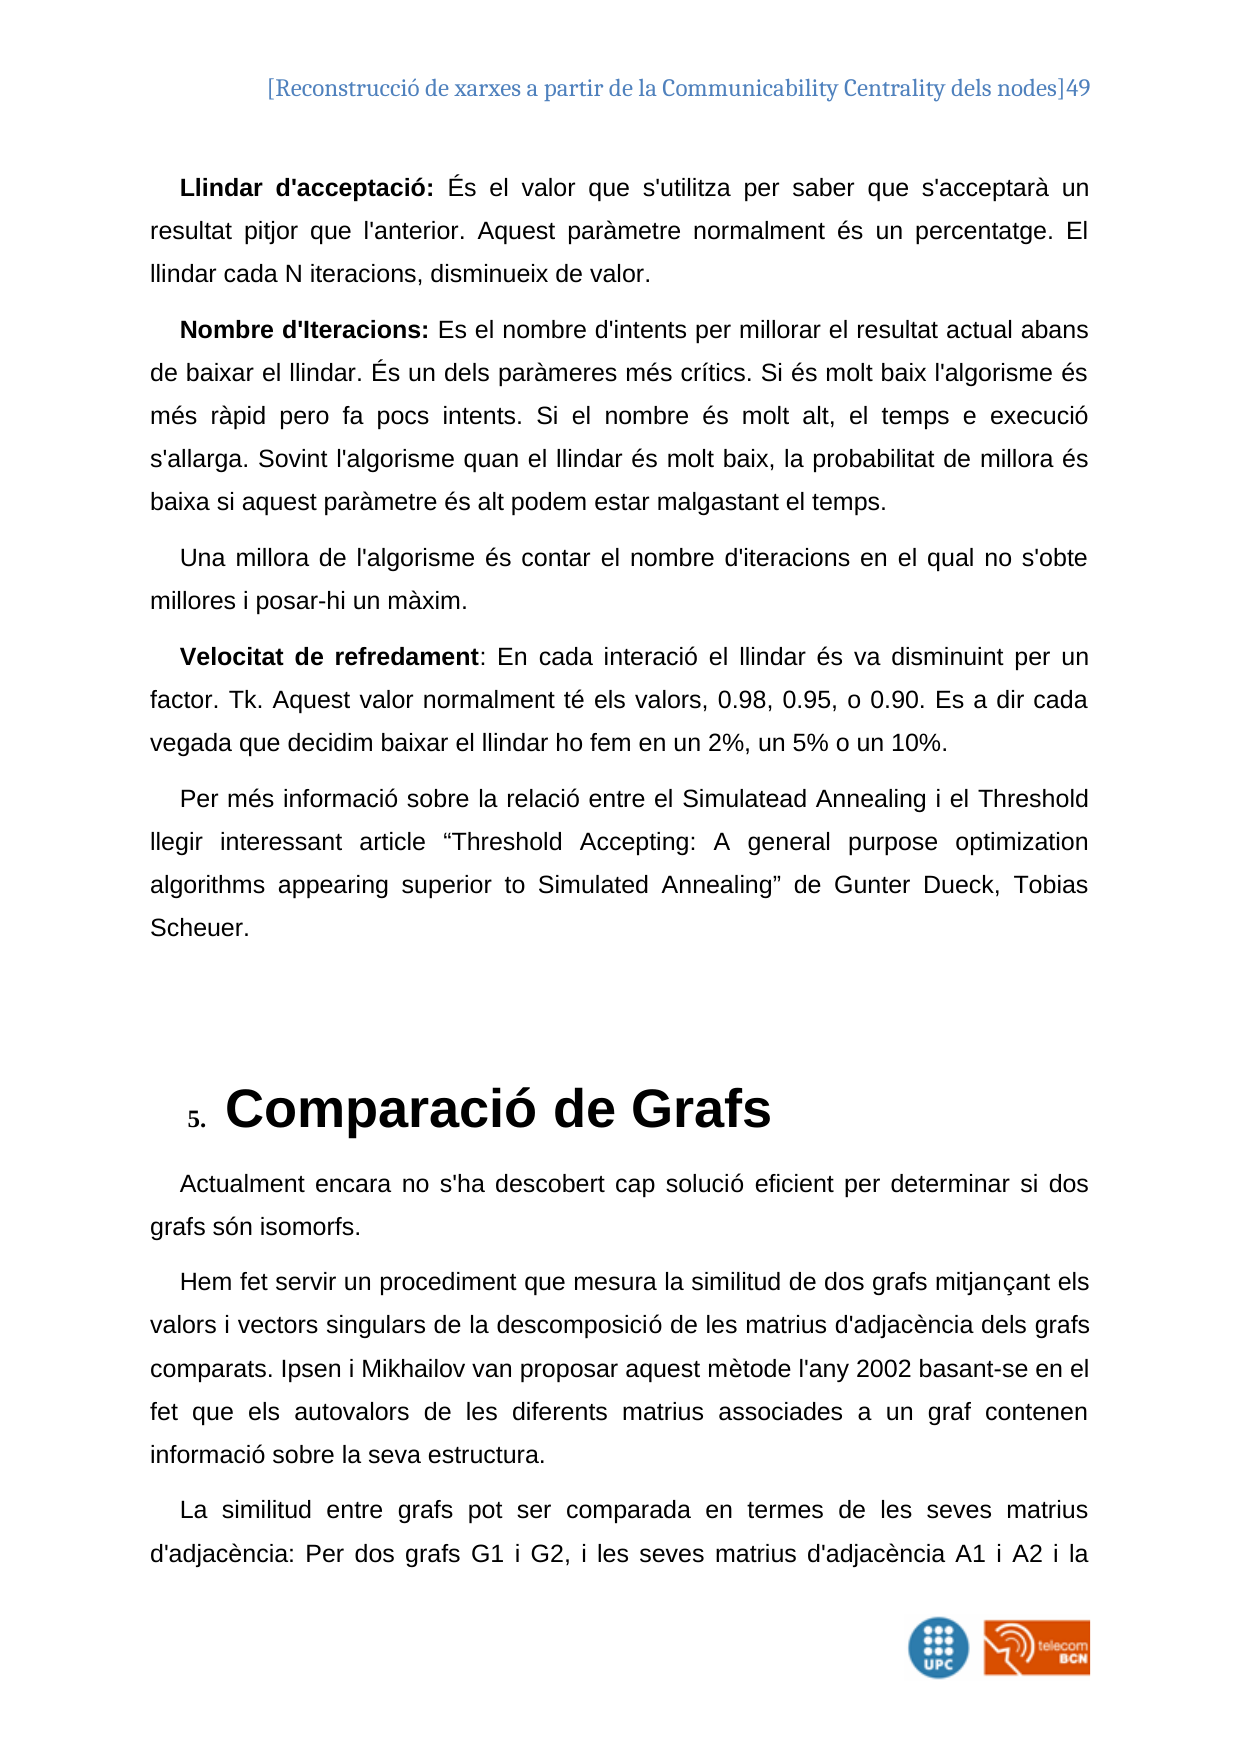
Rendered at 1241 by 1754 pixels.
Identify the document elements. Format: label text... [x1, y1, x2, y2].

text Actualment encara no s'ha descobert cap solució eficient per determinar si dos grafs són isomorfs. [150, 1169, 1090, 1241]
text Llindar d'acceptació: És el valor que s'utilitza per saber que s'acceptarà un resultat pitjor que l'anterior. Aquest paràmetre normalment és un percentatge. El llindar cada N iteracions, disminueix de valor. [150, 173, 1090, 288]
text Nombre d'Iteracions: Es el nombre d'intents per millorar el resultat actual abans de baixar el llindar. És un dels paràmeres més crítics. Si és molt baix l'algorisme és més ràpid pero fa pocs intents. Si el nombre és molt alt, el temps e execució s'allarga. Sovint l'algorisme quan el llindar és molt baix, la probabilitat de millora és baixa si aquest paràmetre és alt podem estar malgastant el temps. [150, 315, 1090, 516]
text Velocitat de refredament: En cada interació el llindar és va disminuint per un factor. Tk. Aquest valor normalment té els valors, 0.98, 0.95, o 0.90. Es a dir cada vegada que decidim baixar el llindar ho fem en un 2%, un 5% o un 10%. [150, 642, 1090, 757]
text Per més informació sobre la relació entre el Simulatead Annealing i el Threshold llegir interessant article “Threshold Accepting: A general purpose optimization algorithms appearing superior to Simulated Annealing” de Gunter Dueck, Tobias Scheuer. [150, 783, 1090, 942]
text La similitud entre grafs pot ser comparada en termes de les seves matrius d'adjacència: Per dos grafs G1 i G2, i les seves matrius d'adjacència A1 i A2 i la [150, 1496, 1090, 1567]
subtitle Comparació de Grafs [187, 1076, 1090, 1138]
text Una millora de l'algorisme és contar el nombre d'iteracions en el qual no s'obte millores i posar-hi un màxim. [150, 543, 1090, 615]
picture [904, 1614, 1091, 1681]
text Hem fet servir un procediment que mesura la similitud de dos grafs mitjançant els valors i vectors singulars de la descomposició de les matrius d'adjacència dels grafs comparats. Ipsen i Mikhailov van proposar aquest mètode l'any 2002 basant-se en el fet que els autovalors de les diferents matrius associades a un graf contenen informació sobre la seva estructura. [150, 1267, 1090, 1469]
